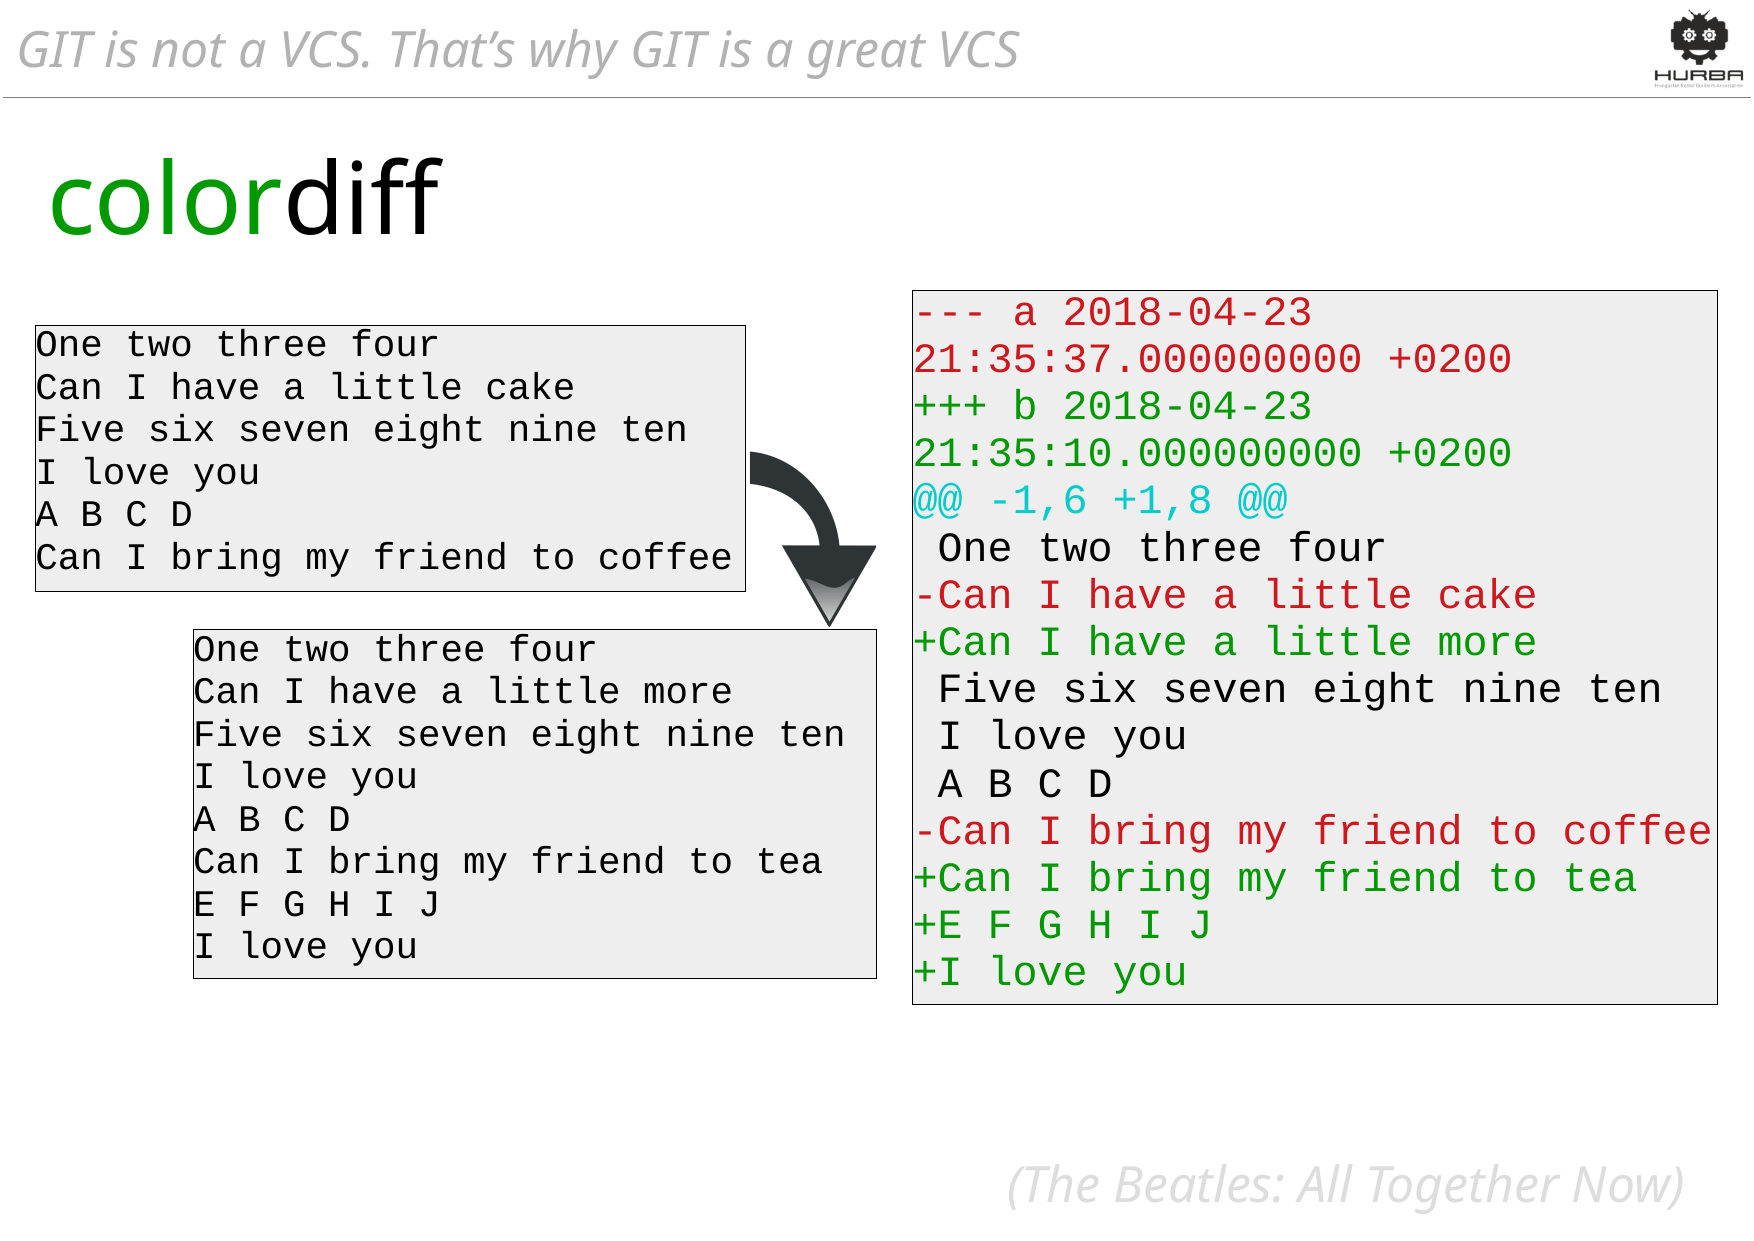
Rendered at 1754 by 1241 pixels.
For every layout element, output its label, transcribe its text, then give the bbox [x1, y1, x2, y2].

picture [749, 451, 877, 627]
text colordiff [3, 127, 1751, 263]
text (The Beatles: All Together Now) [3, 1149, 1751, 1217]
picture [1644, 3, 1754, 102]
